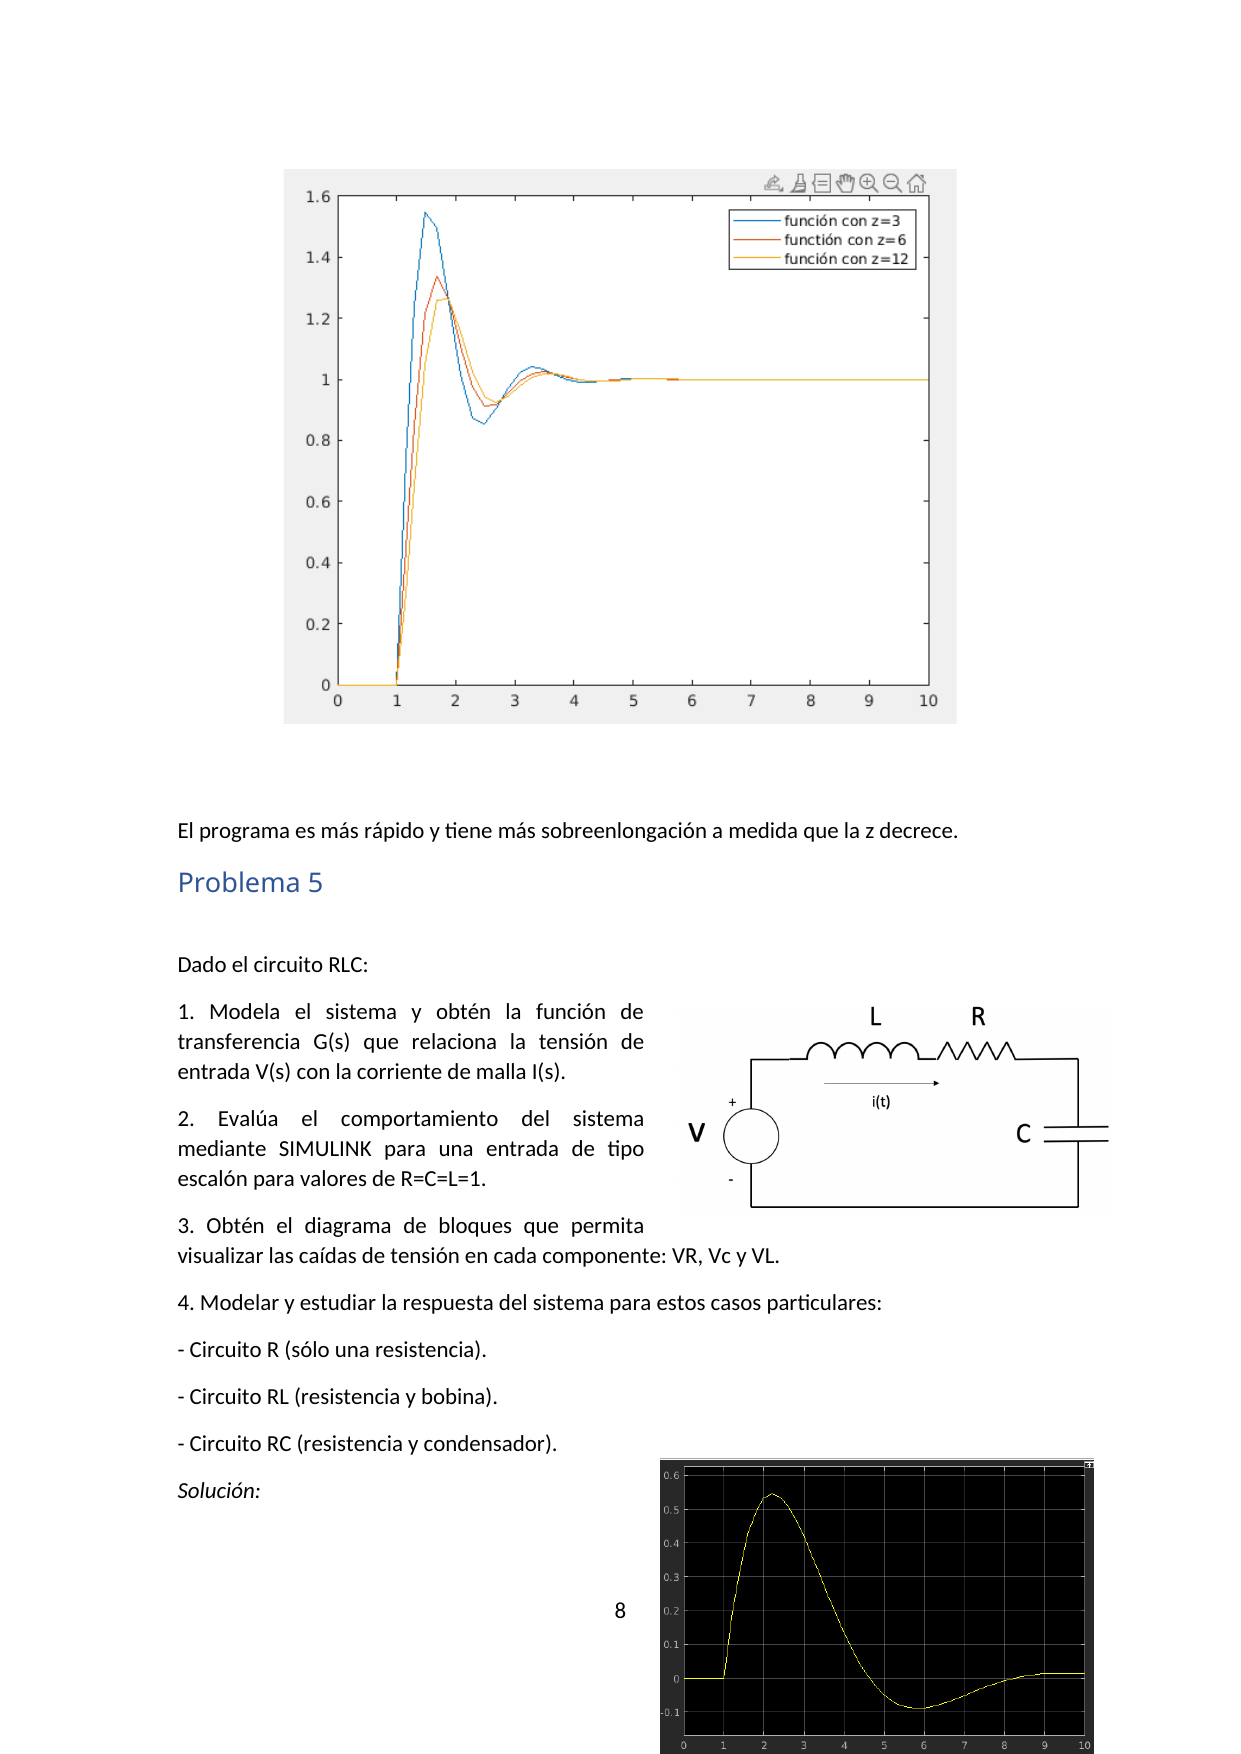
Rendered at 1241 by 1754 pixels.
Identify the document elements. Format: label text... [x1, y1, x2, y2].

picture [660, 1458, 1094, 1754]
picture [283, 169, 957, 724]
text 2. Evalúa el comportamiento del sistema mediante SIMULINK para una entrada de tipo escalón para valores de R=C=L=1. [177, 1104, 674, 1192]
text - Circuito RC (resistencia y condensador). [177, 1429, 1063, 1457]
text Solución: [177, 1476, 660, 1504]
text - Circuito R (sólo una resistencia). [177, 1335, 1063, 1363]
picture [674, 1003, 1117, 1217]
text 3. Obtén el diagrama de bloques que permita visualizar las caídas de tensión en cada componente: VR, Vc y VL. [177, 1211, 1063, 1269]
text Dado el circuito RLC: [177, 950, 1063, 978]
text 1. Modela el sistema y obtén la función de transferencia G(s) que relaciona la tensión de entrada V(s) con la corriente de malla I(s). [177, 997, 1063, 1085]
text 4. Modelar y estudiar la respuesta del sistema para estos casos particulares: [177, 1288, 1063, 1316]
text - Circuito RL (resistencia y bobina). [177, 1382, 1063, 1410]
text El programa es más rápido y tiene más sobreenlongación a medida que la z decrece. [177, 816, 1063, 844]
subtitle Problema 5 [177, 863, 1063, 900]
